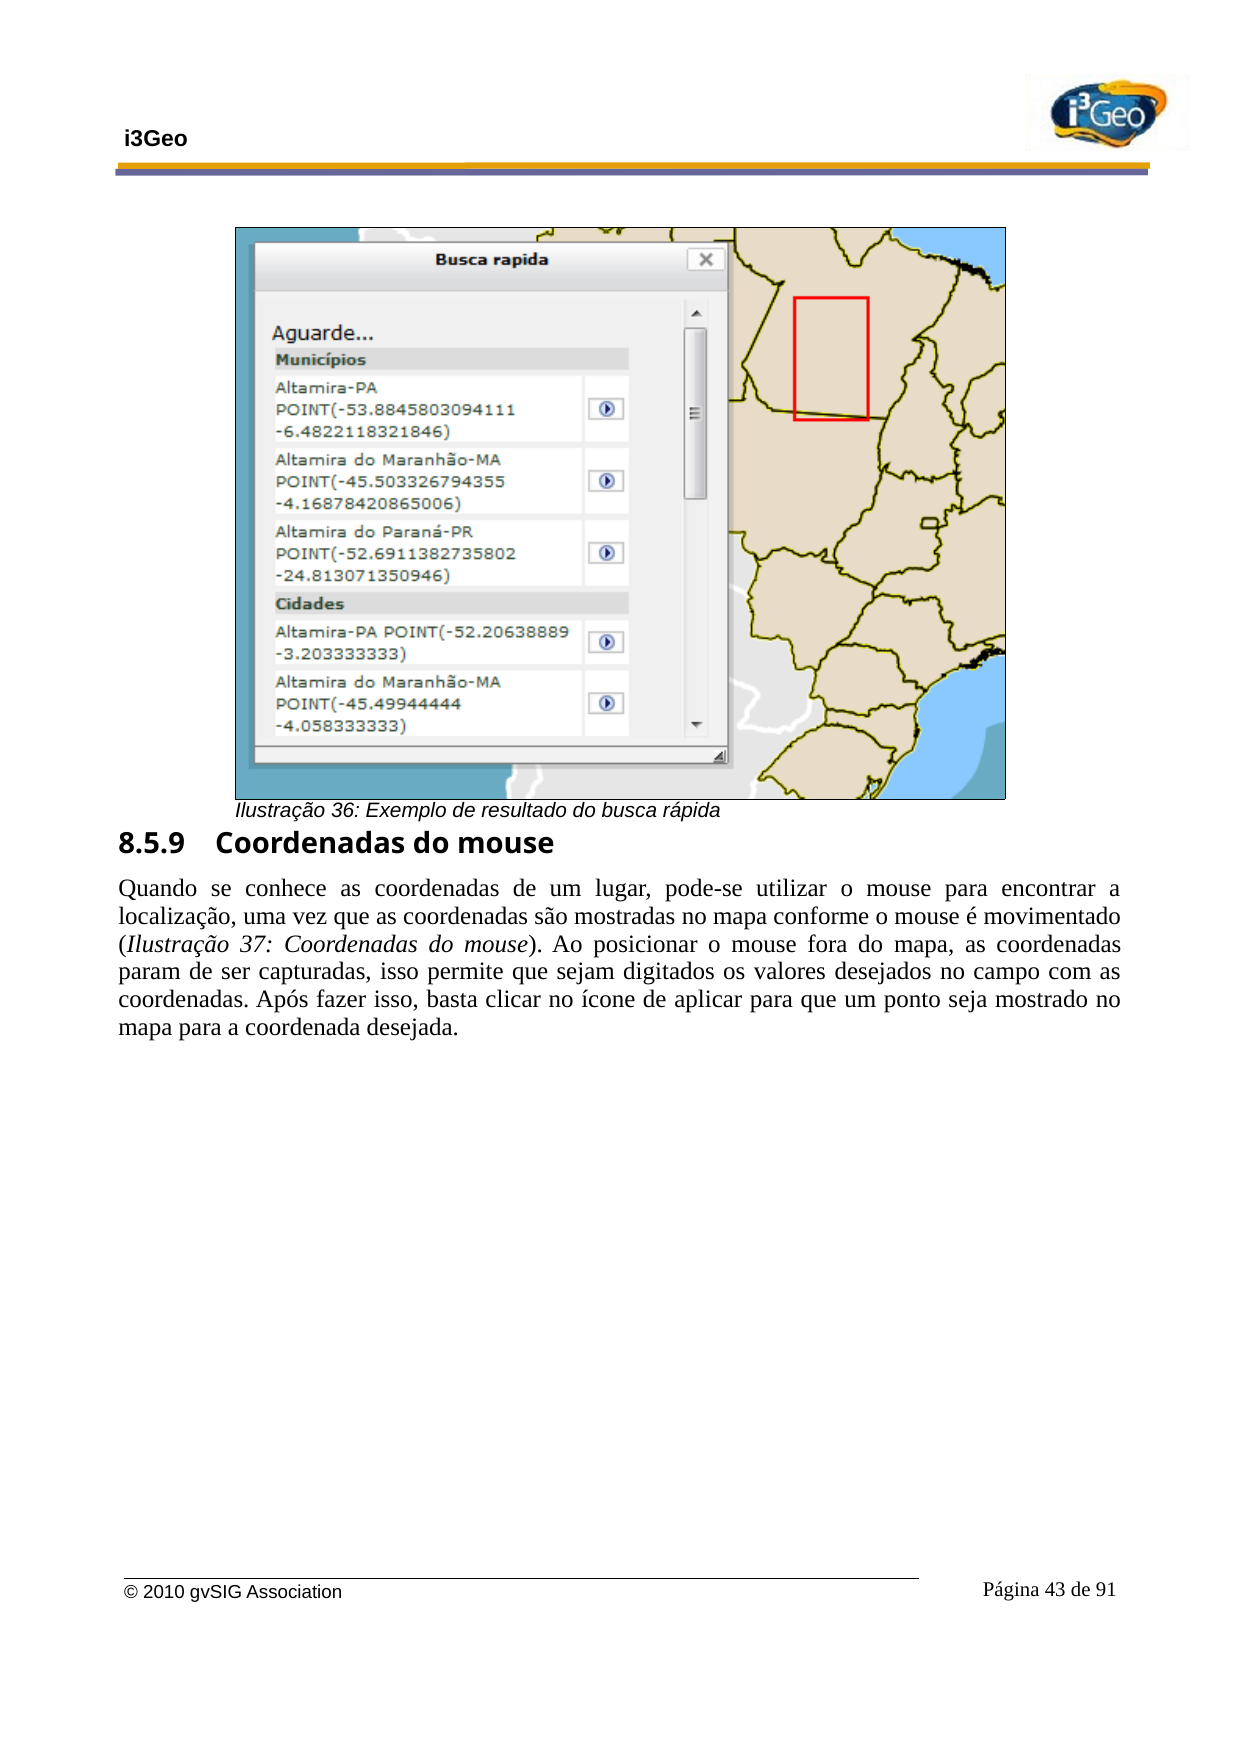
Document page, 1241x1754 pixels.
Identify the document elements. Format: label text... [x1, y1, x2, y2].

text Quando se conhece as coordenadas de um lugar, pode-se utilizar o mouse para encontrar a localização, uma vez que as coordenadas são mostradas no mapa conforme o mouse é movimentado (Ilustração 37: Coordenadas do mouse). Ao posicionar o mouse fora do mapa, as coordenadas param de ser capturadas, isso permite que sejam digitados os valores desejados no campo com as coordenadas. Após fazer isso, basta clicar no ícone de aplicar para que um ponto seja mostrado no mapa para a coordenada desejada. [118, 874, 1122, 1041]
text Ilustração 36: Exemplo de resultado do busca rápida [235, 800, 1005, 822]
subtitle Coordenadas do mouse [118, 214, 1122, 862]
picture [1025, 74, 1191, 151]
picture [236, 228, 1005, 799]
